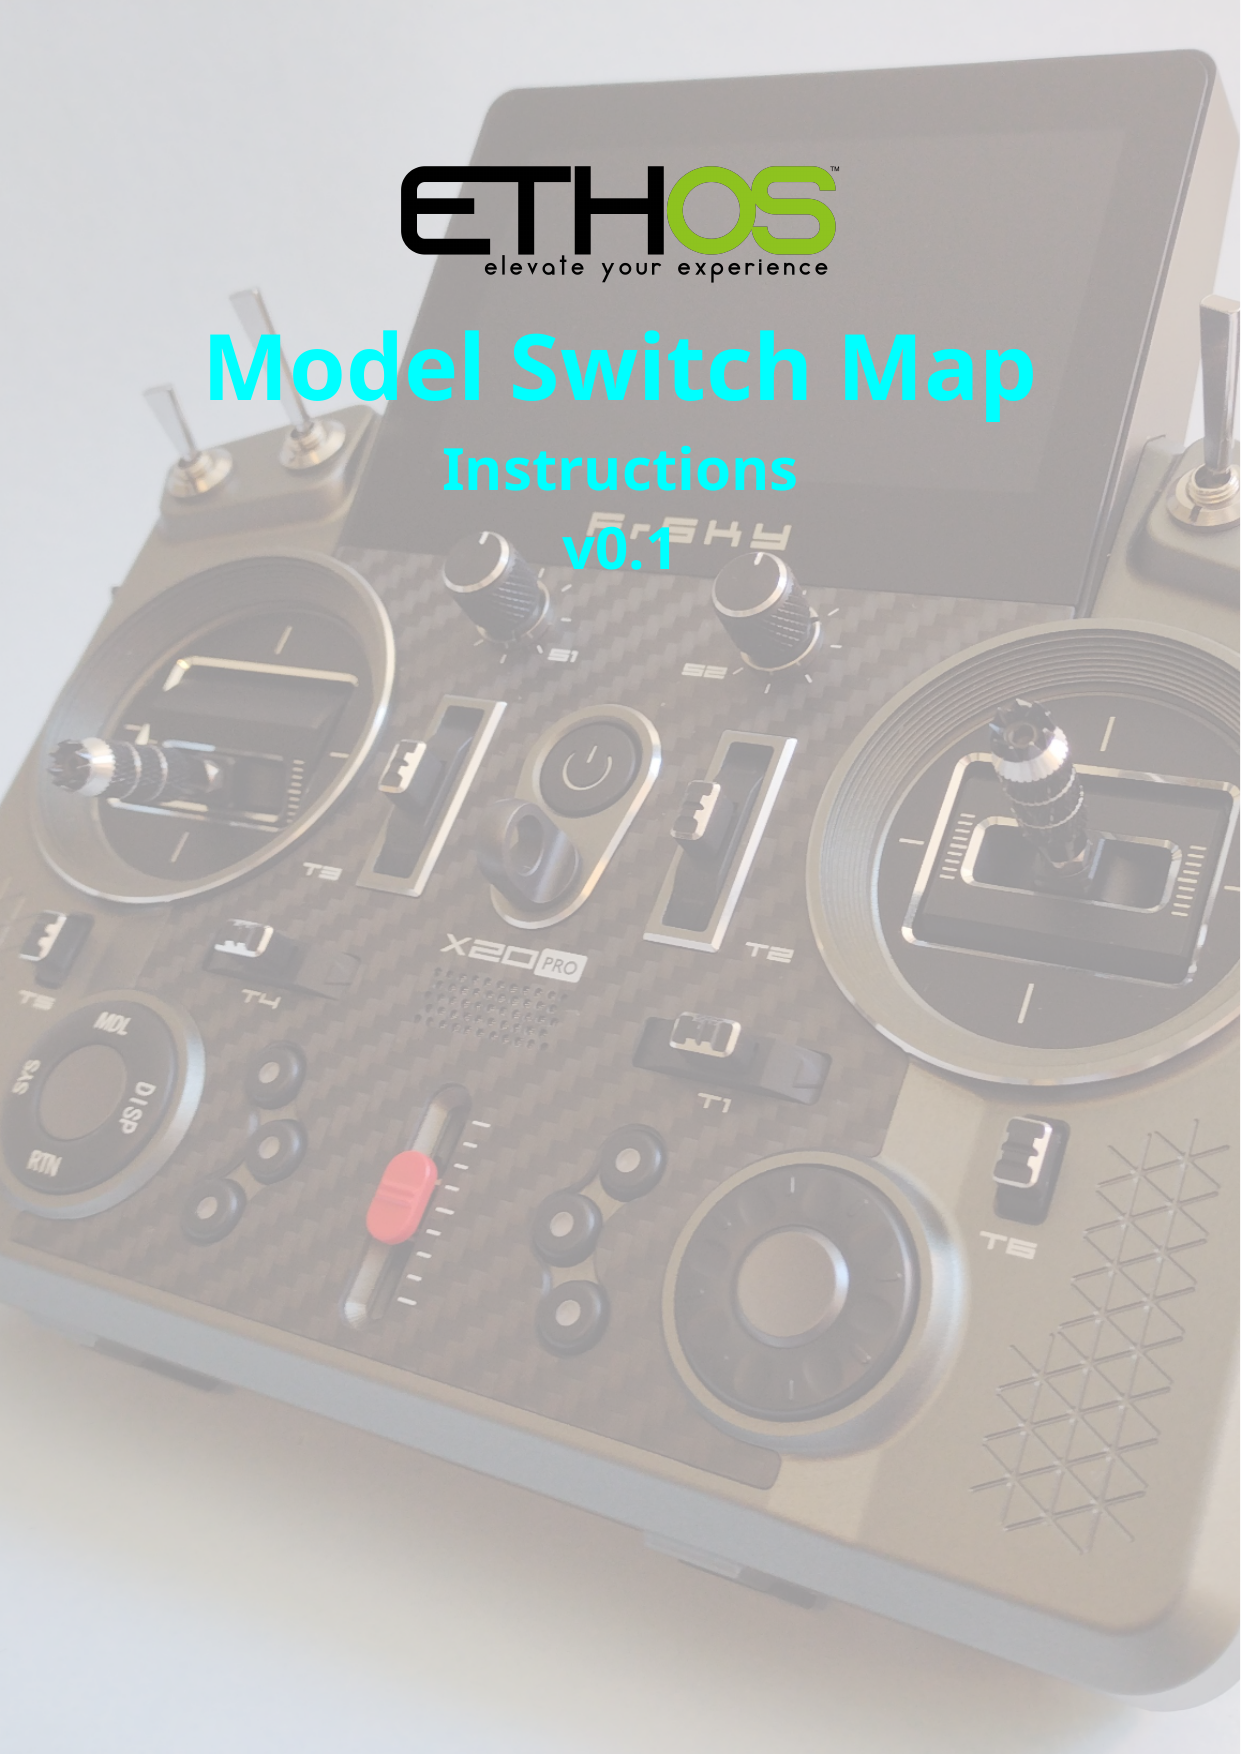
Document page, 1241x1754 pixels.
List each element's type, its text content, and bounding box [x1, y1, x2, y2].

text v0.1 [0, 507, 1240, 587]
text Instructions [0, 428, 1240, 507]
picture [0, 0, 1241, 1754]
text Model Switch Map [0, 303, 1240, 428]
